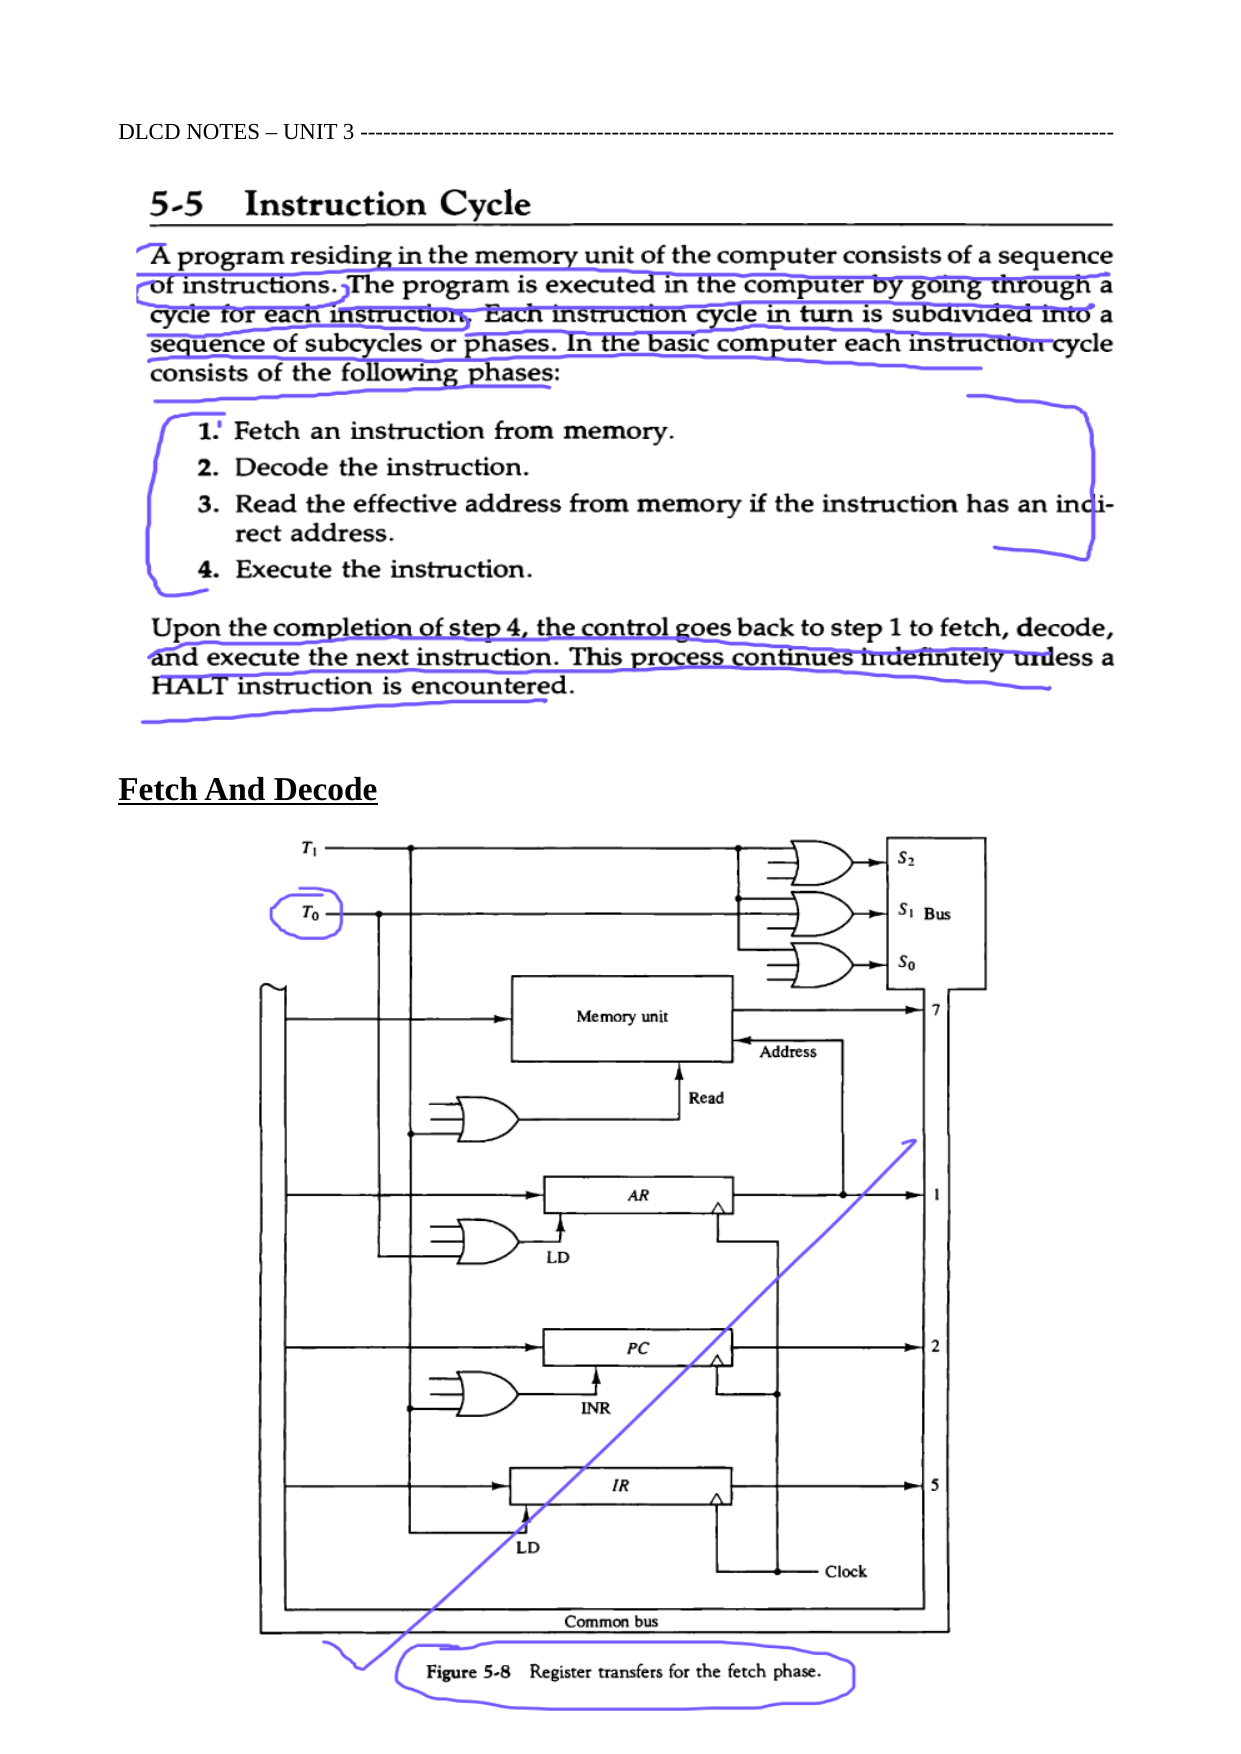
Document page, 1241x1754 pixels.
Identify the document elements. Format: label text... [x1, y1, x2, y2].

text Fetch And Decode [118, 770, 1122, 808]
picture [245, 818, 1001, 1721]
picture [136, 178, 1124, 732]
